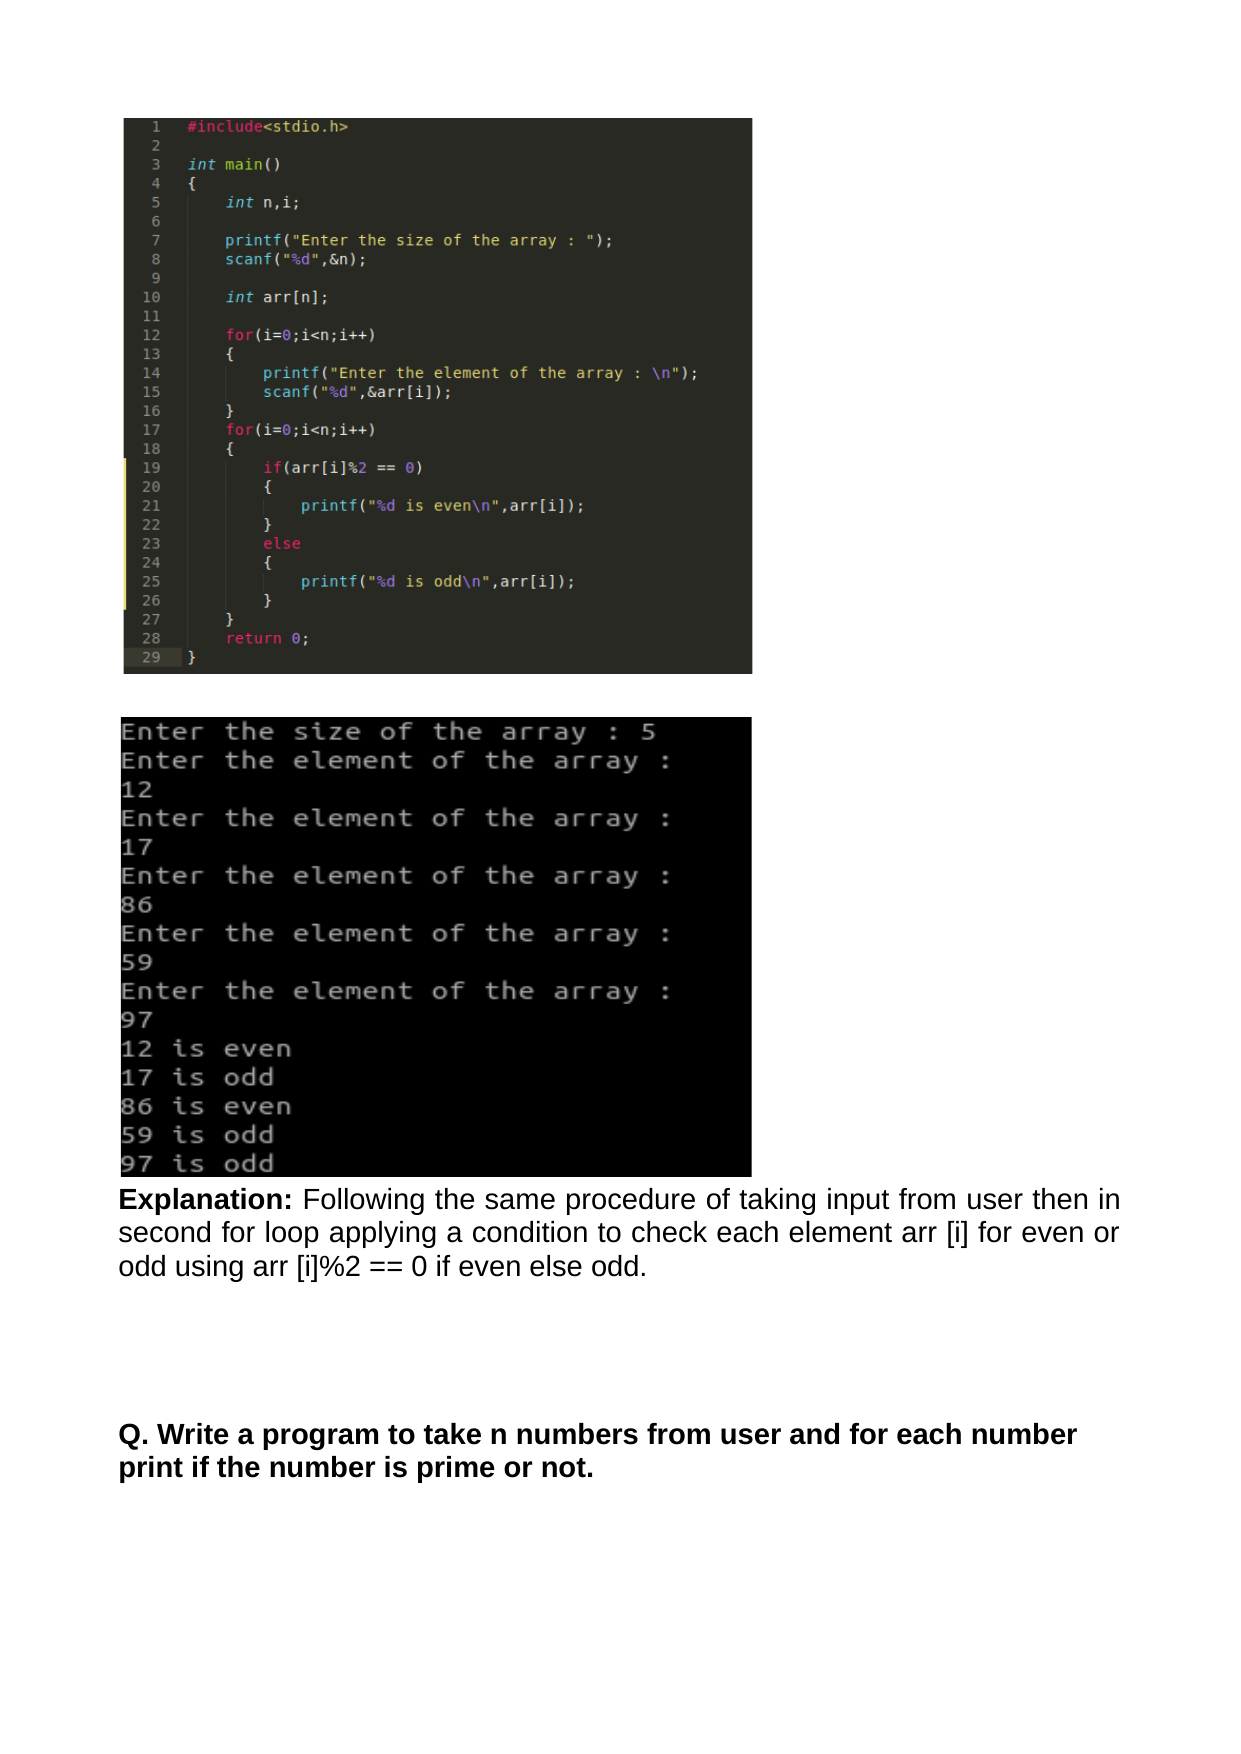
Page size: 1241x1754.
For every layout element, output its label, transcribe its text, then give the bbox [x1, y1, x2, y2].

text Explanation: Following the same procedure of taking input from user then in second for loop applying a condition to check each element arr [i] for even or odd using arr [i]%2 == 0 if even else odd. [118, 1182, 1122, 1282]
text Q. Write a program to take n numbers from user and for each number print if the number is prime or not. [118, 1417, 1122, 1484]
